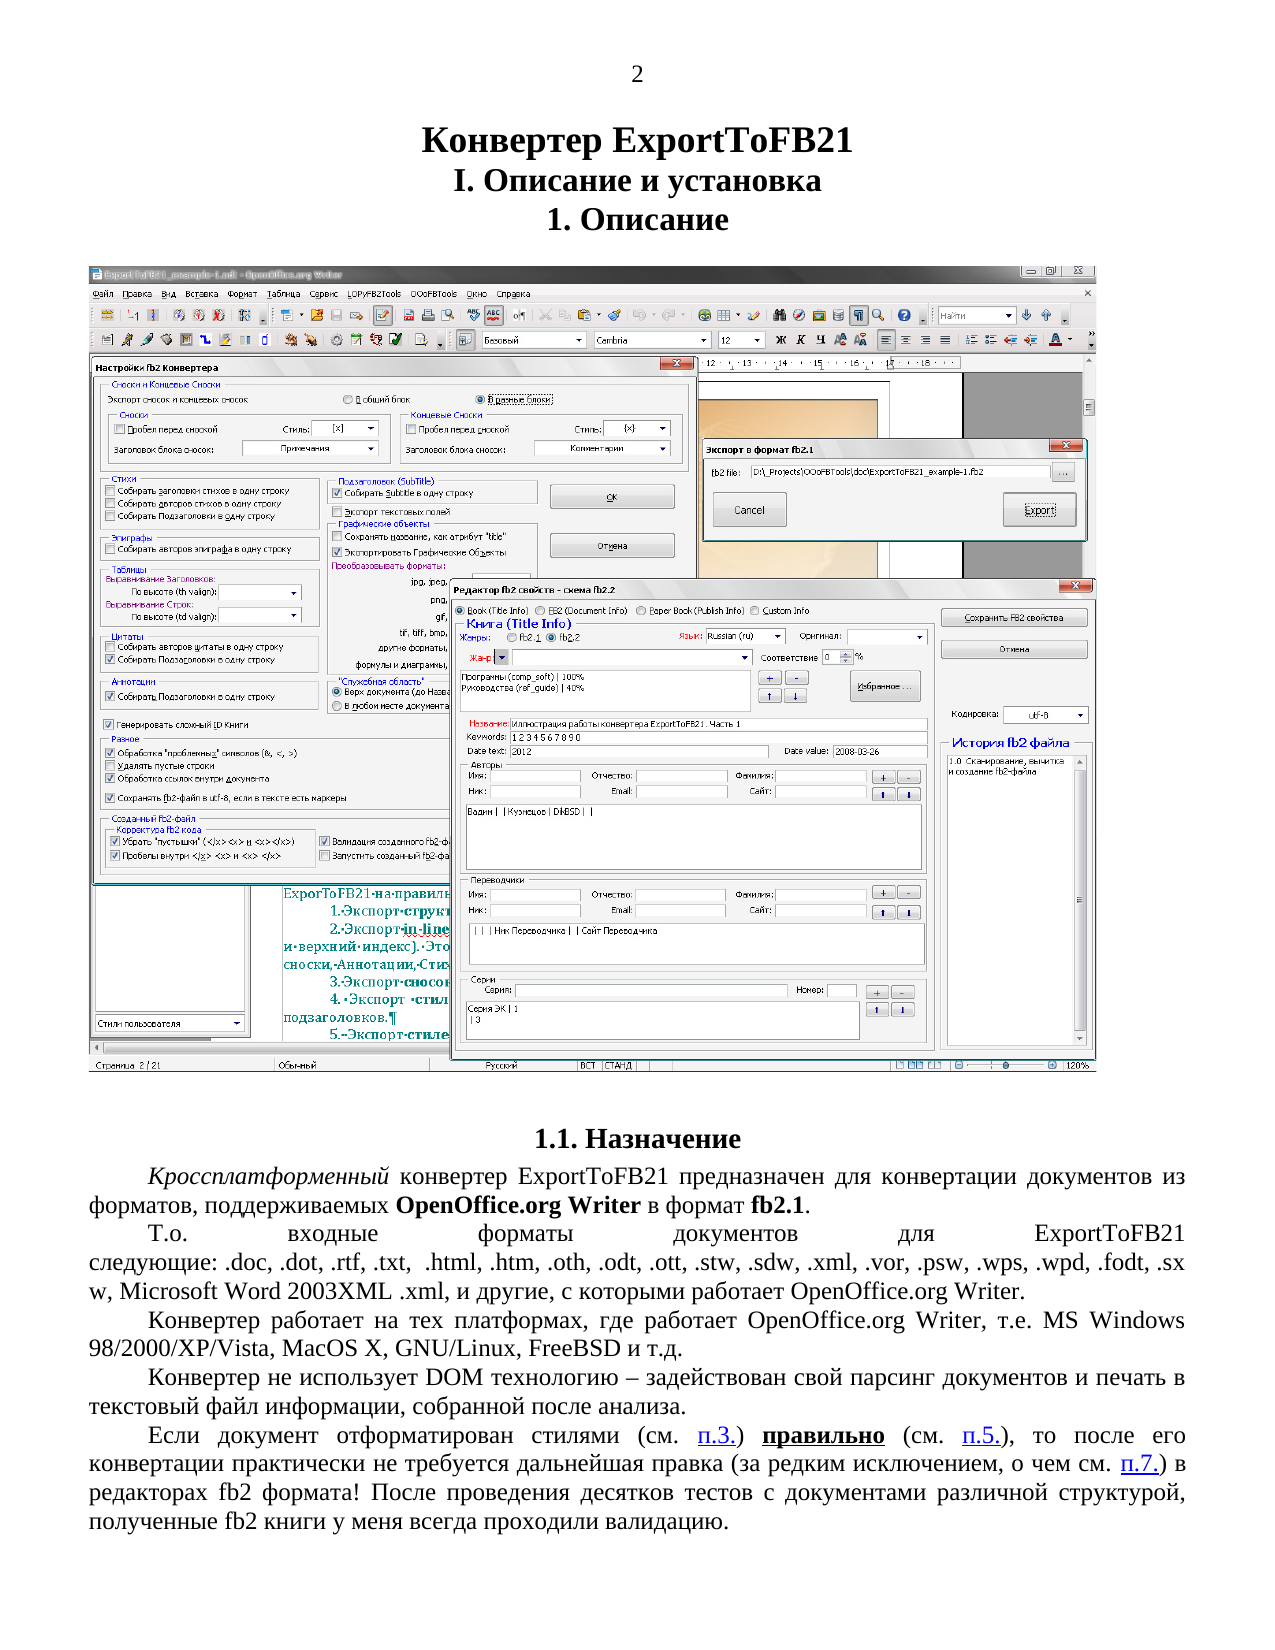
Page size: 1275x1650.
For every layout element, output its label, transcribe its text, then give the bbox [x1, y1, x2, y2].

text Т.о. входные форматы документов для ExportToFB21 следующие: .doc, .dot, .rtf, .txt, .html, .htm, .oth, .odt, .ott, .stw, .sdw, .xml, .vor, .psw, .wps, .wpd, .fodt, .sxw, Microsoft Word 2003XML .xml, и другие, с которыми работает OpenOffice.org Writer. [89, 1218, 1186, 1305]
subtitle 1.1. Назначение [89, 1121, 1186, 1155]
text Конвертер работает на тех платформах, где работает OpenOffice.org Writer, т.е. MS Windows 98/2000/XP/Vista, MacOS X, GNU/Linux, FreeBSD и т.д. [89, 1305, 1186, 1362]
text Кроссплатформенный конвертер ExportToFB21 предназначен для конвертации документов из форматов, поддерживаемых OpenOffice.org Writer в формат fb2.1. [89, 1161, 1186, 1218]
text Если документ отформатирован стилями (см. п.3.) правильно (см. п.5.), то после его конвертации практически не требуется дальнейшая правка (за редким исключением, о чем см. п.7.) в редакторах fb2 формата! После проведения десятков тестов с документами различной структурой, полученные fb2 книги у меня всегда проходили валидацию. [89, 1420, 1186, 1535]
picture [88, 266, 1097, 1072]
subtitle 1. Описание [89, 199, 1186, 237]
text Конвертер не использует DOM технологию – задействован свой парсинг документов и печать в текстовый файл информации, собранной после анализа. [89, 1362, 1186, 1420]
subtitle I. Описание и установка [89, 160, 1186, 199]
subtitle Конвертер ExportToFB21 [89, 117, 1186, 160]
